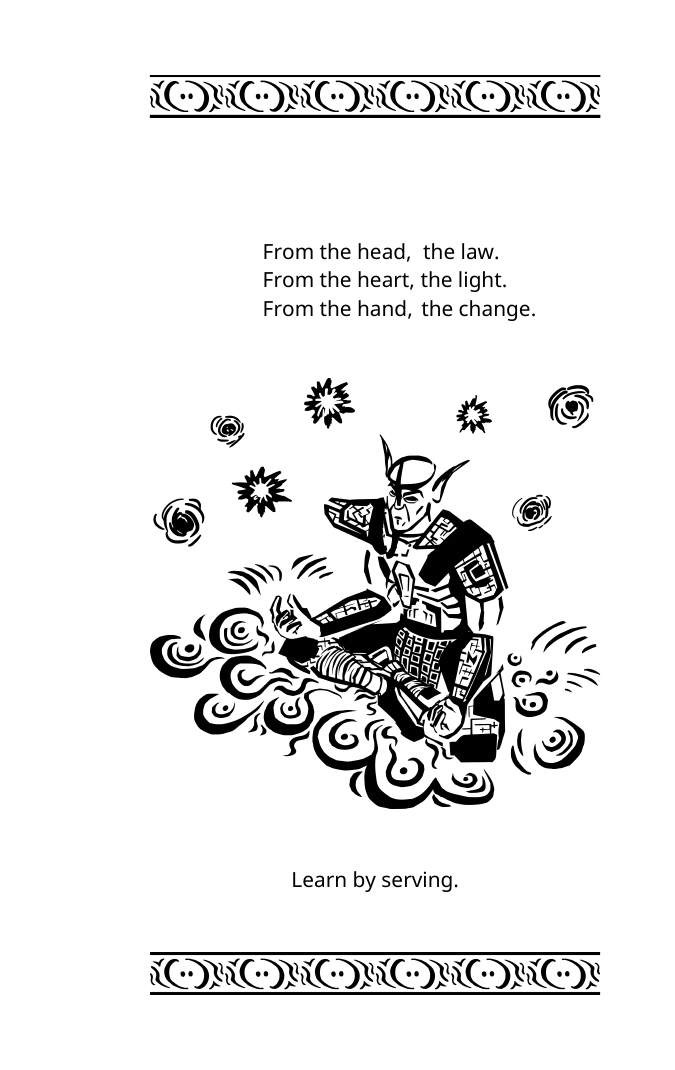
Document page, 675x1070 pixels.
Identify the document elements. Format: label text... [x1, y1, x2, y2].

picture [149, 75, 601, 118]
picture [150, 952, 600, 995]
text From the hand, the change. [262, 294, 600, 322]
text From the heart, the light. [262, 265, 600, 294]
text From the head, the law. [262, 237, 600, 265]
picture [150, 378, 600, 809]
text Learn by serving. [150, 865, 600, 894]
